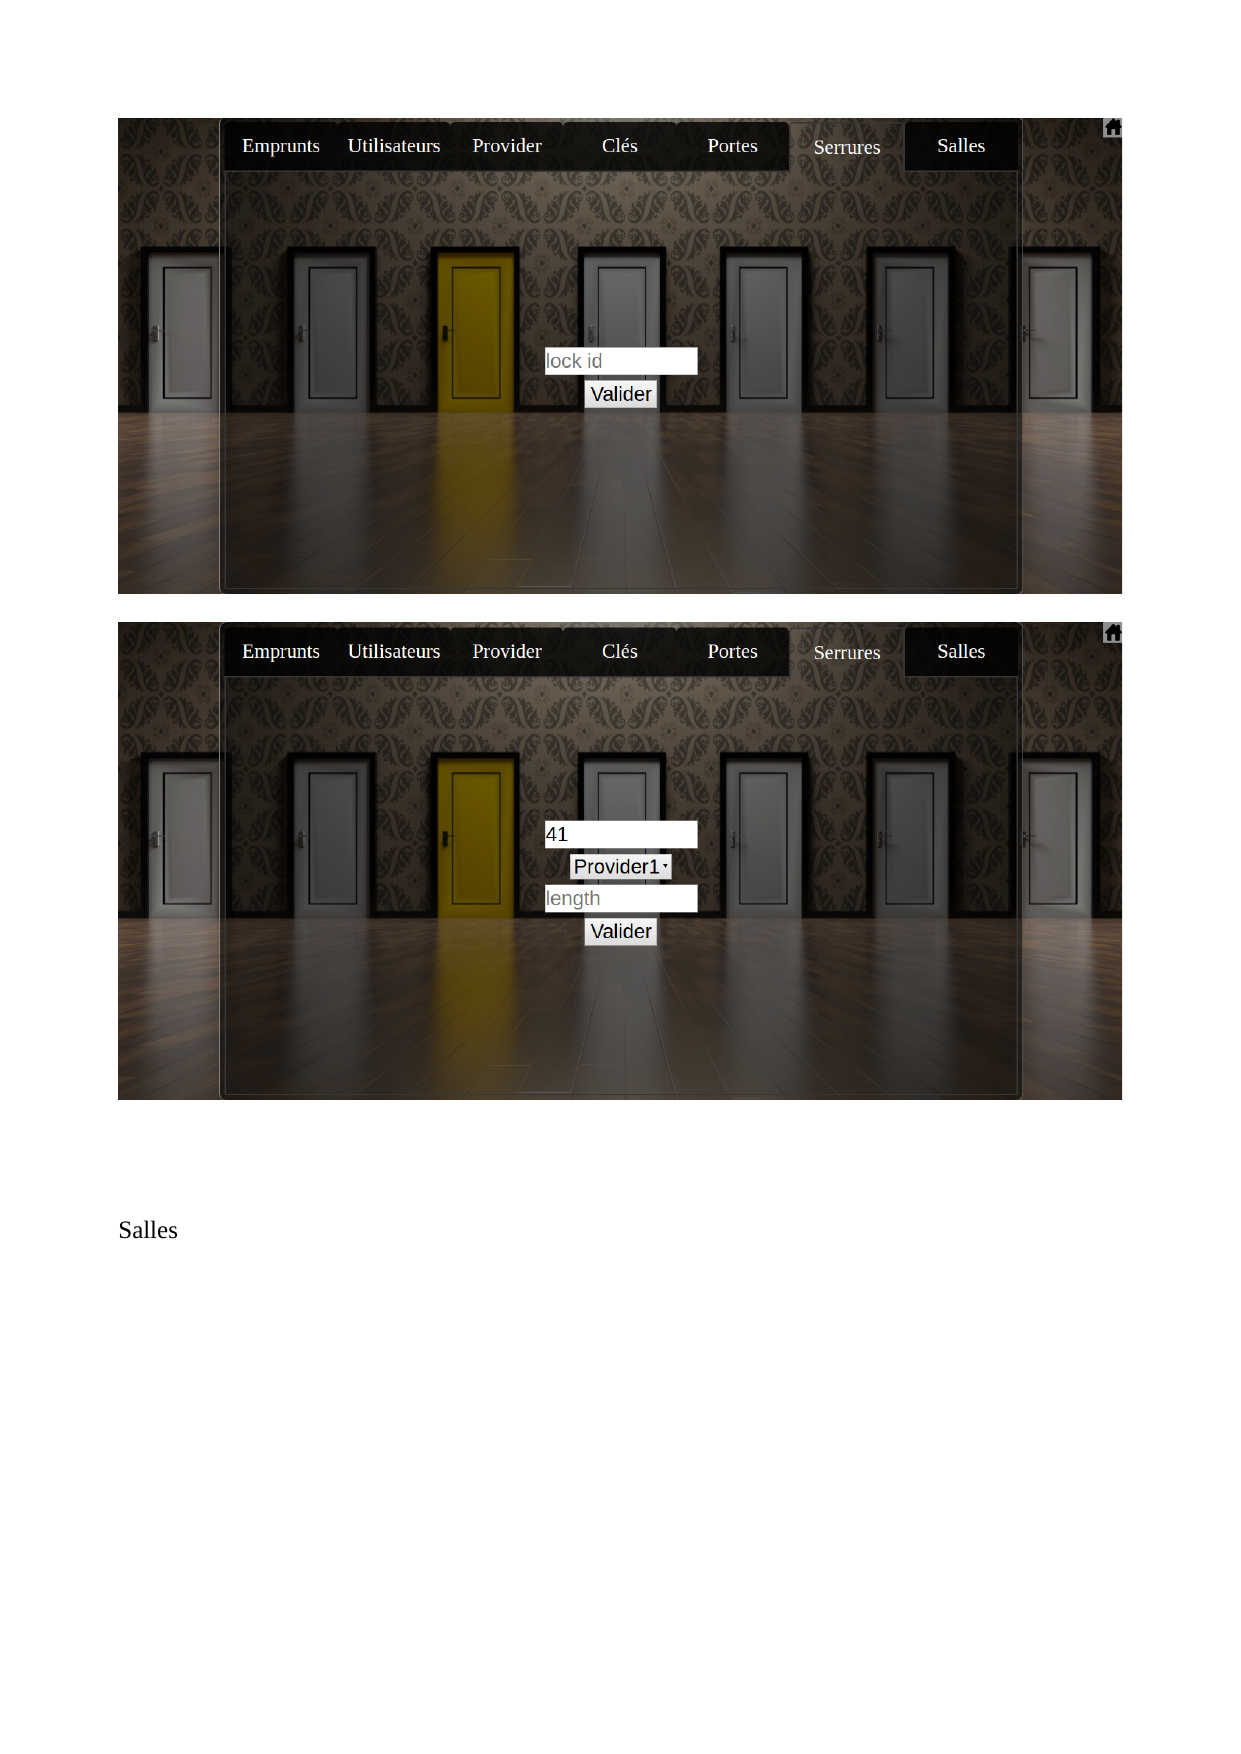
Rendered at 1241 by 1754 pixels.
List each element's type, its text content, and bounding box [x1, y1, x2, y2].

text Salles [118, 1215, 1122, 1244]
picture [118, 118, 1123, 594]
picture [118, 622, 1123, 1100]
